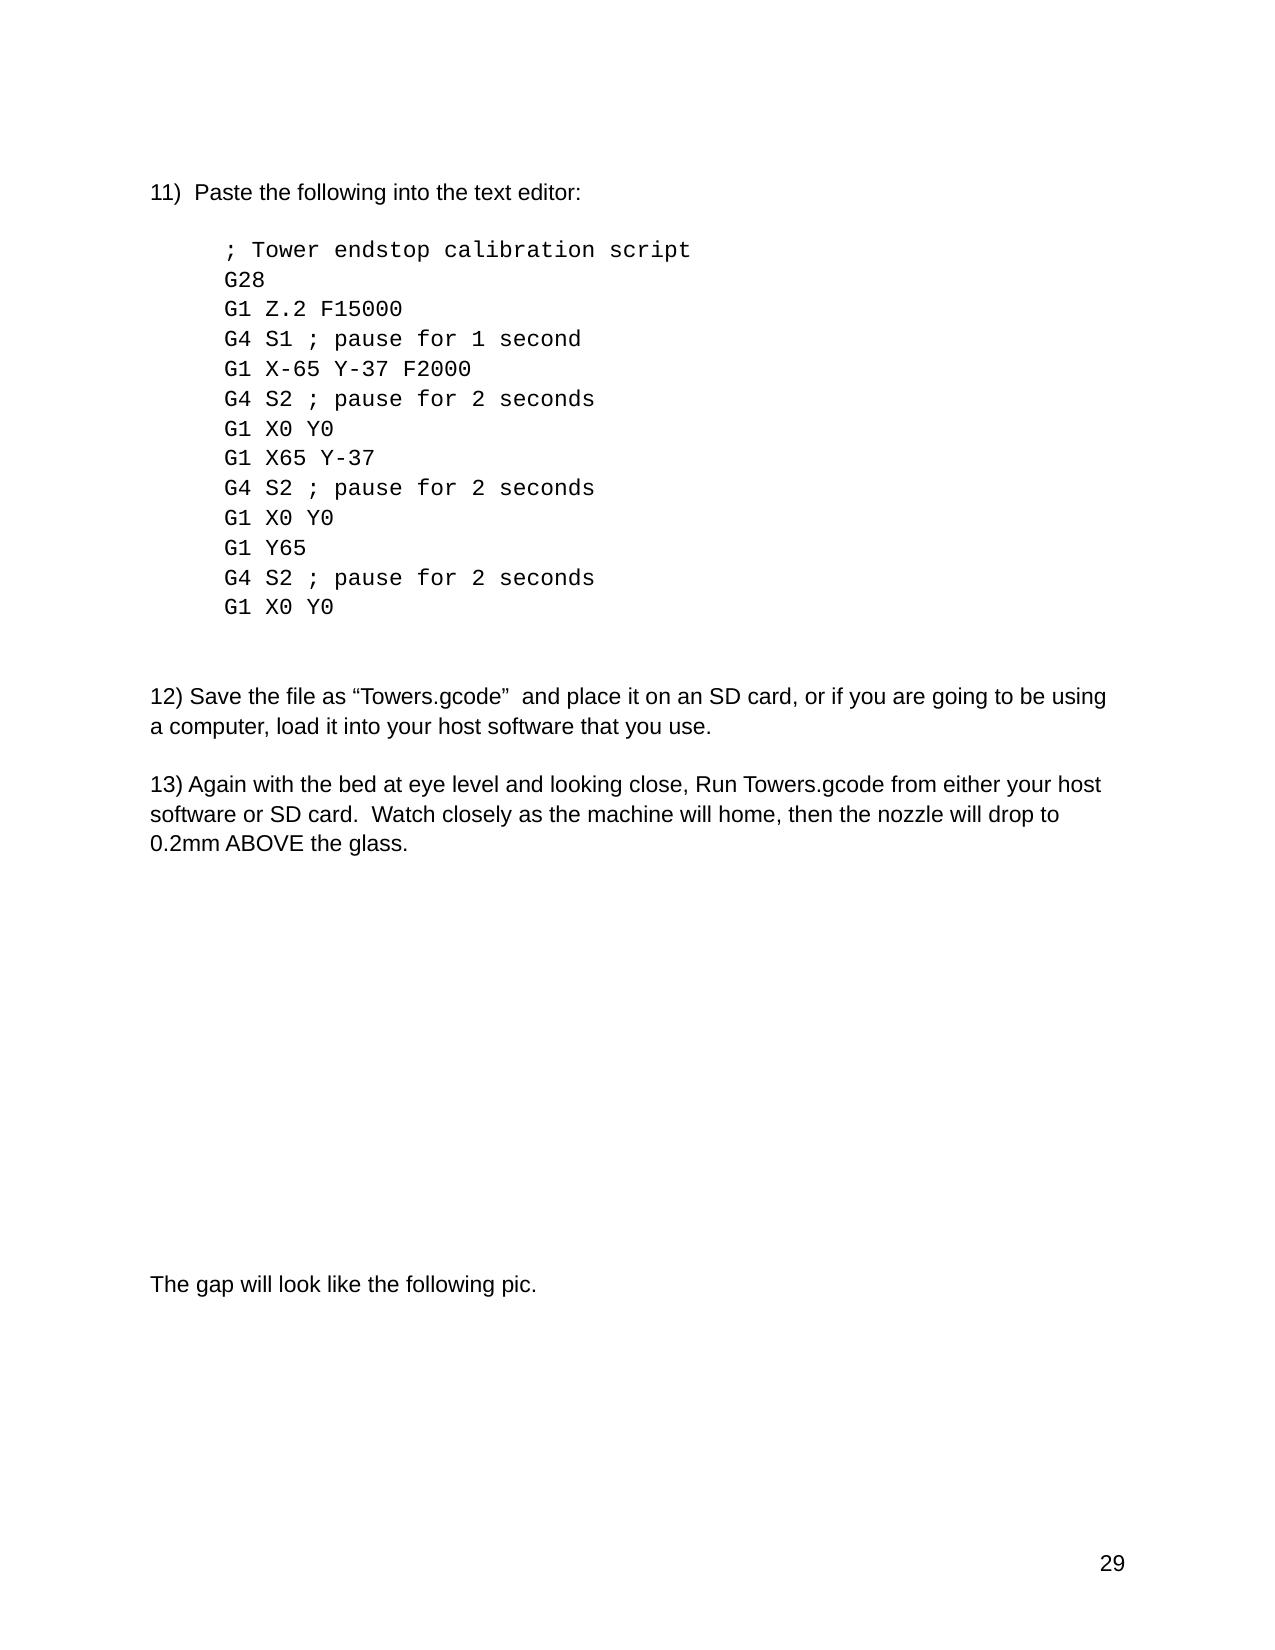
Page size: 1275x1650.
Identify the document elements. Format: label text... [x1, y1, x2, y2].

text The gap will look like the following pic. [150, 1272, 1125, 1297]
text 13) Again with the bed at eye level and looking close, Run Towers.gcode from either your host software or SD card. Watch closely as the machine will home, then the nozzle will drop to 0.2mm ABOVE the glass. [150, 772, 1125, 857]
text ; Tower endstop calibration script G28 G1 Z.2 F15000 G4 S1 ; pause for 1 second G1 X-65 Y-37 F2000 G4 S2 ; pause for 2 seconds G1 X0 Y0 G1 X65 Y-37 G4 S2 ; pause for 2 seconds G1 X0 Y0 G1 Y65 G4 S2 ; pause for 2 seconds G1 X0 Y0 12) Save the file as “Towers.gcode” and place it on an SD card, or if you are going to be using a computer, load it into your host software that you use. [150, 238, 1125, 739]
text 11) Paste the following into the text editor: [150, 179, 1125, 205]
